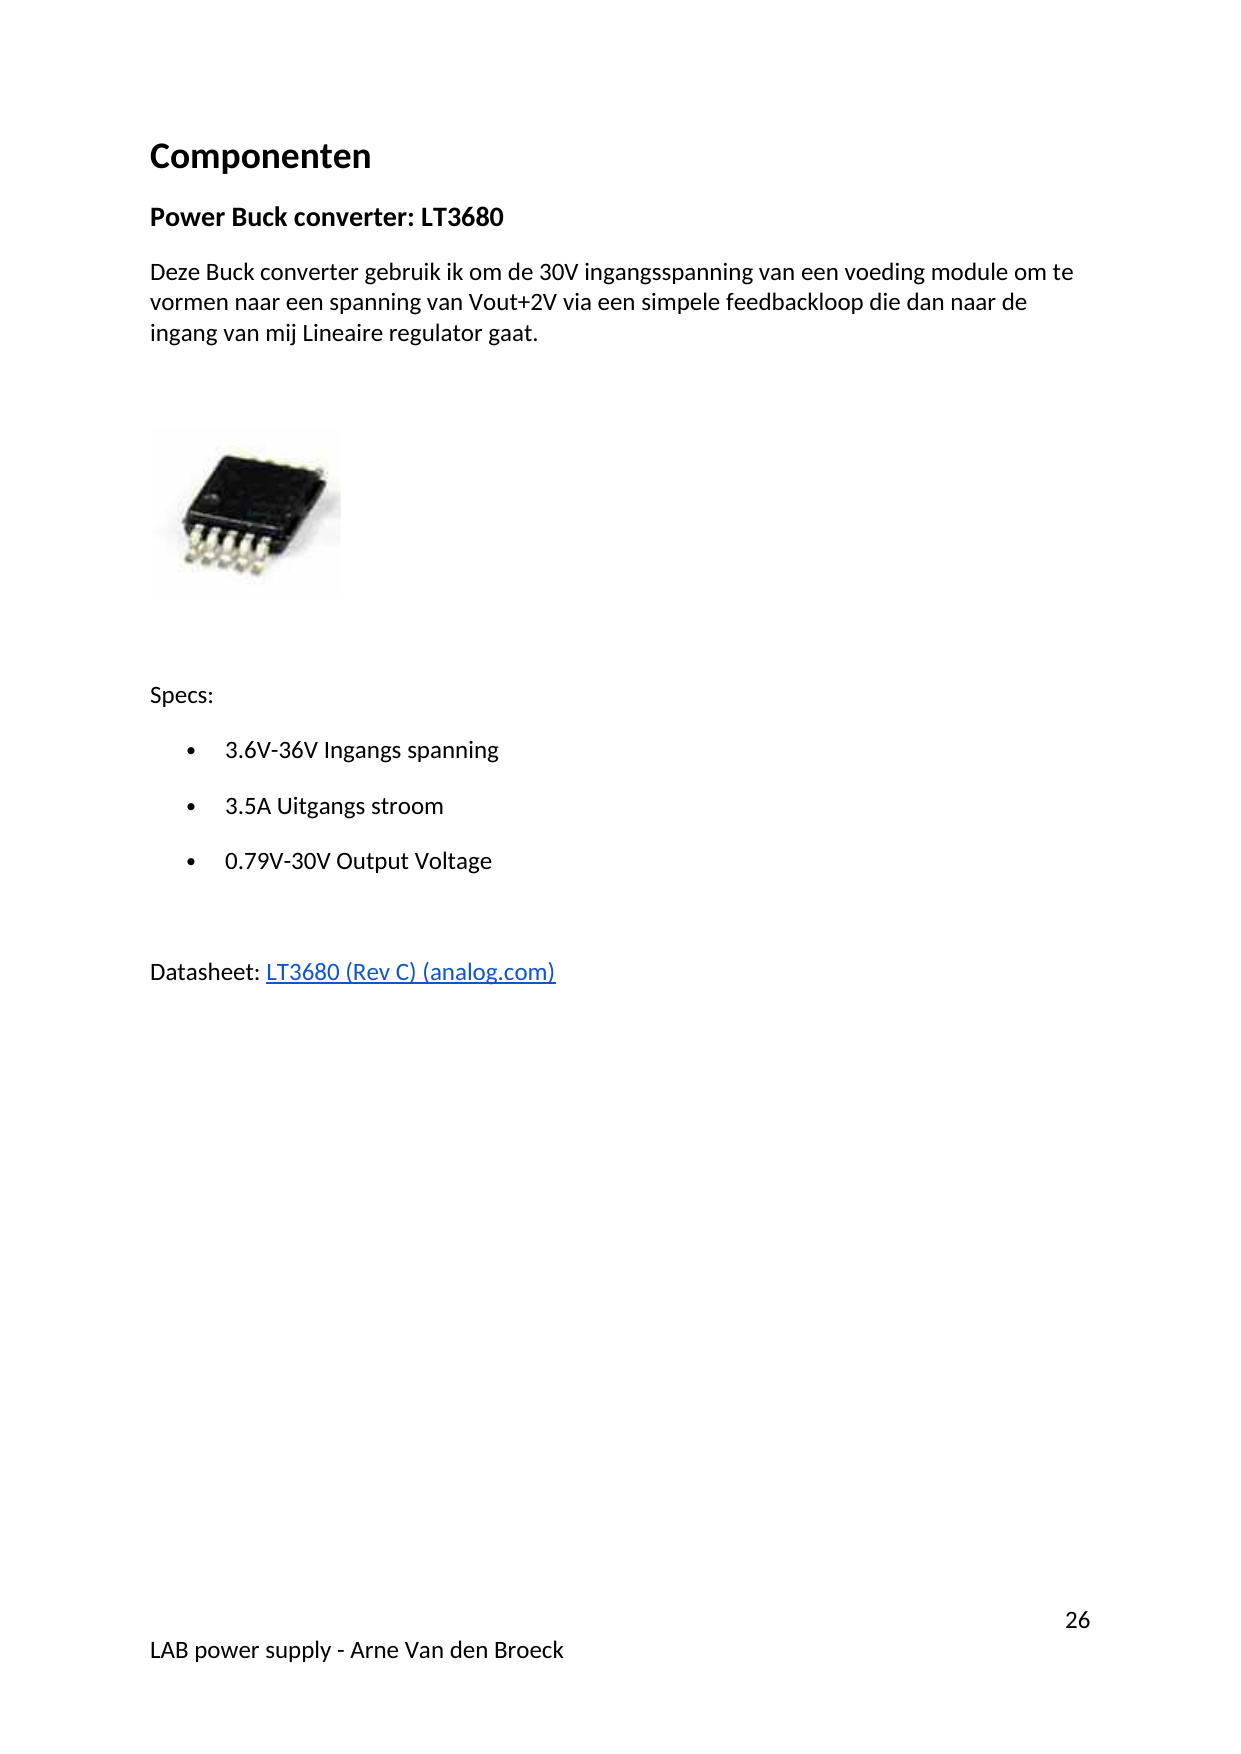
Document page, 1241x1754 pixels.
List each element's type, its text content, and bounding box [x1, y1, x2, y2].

text Datasheet: LT3680 (Rev C) (analog.com) [150, 956, 1090, 987]
text Deze Buck converter gebruik ik om de 30V ingangsspanning van een voeding module om te vormen naar een spanning van Vout+2V via een simpele feedbackloop die dan naar de ingang van mij Lineaire regulator gaat. [150, 256, 1090, 347]
subtitle Power Buck converter: LT3680 [150, 198, 1090, 233]
list 3.5A Uitgangs stroom [187, 790, 1090, 820]
list 0.79V-30V Output Voltage [187, 845, 1090, 876]
text Specs: [150, 679, 1090, 709]
list 3.6V-36V Ingangs spanning [187, 734, 1090, 765]
subtitle Componenten [150, 132, 1090, 178]
